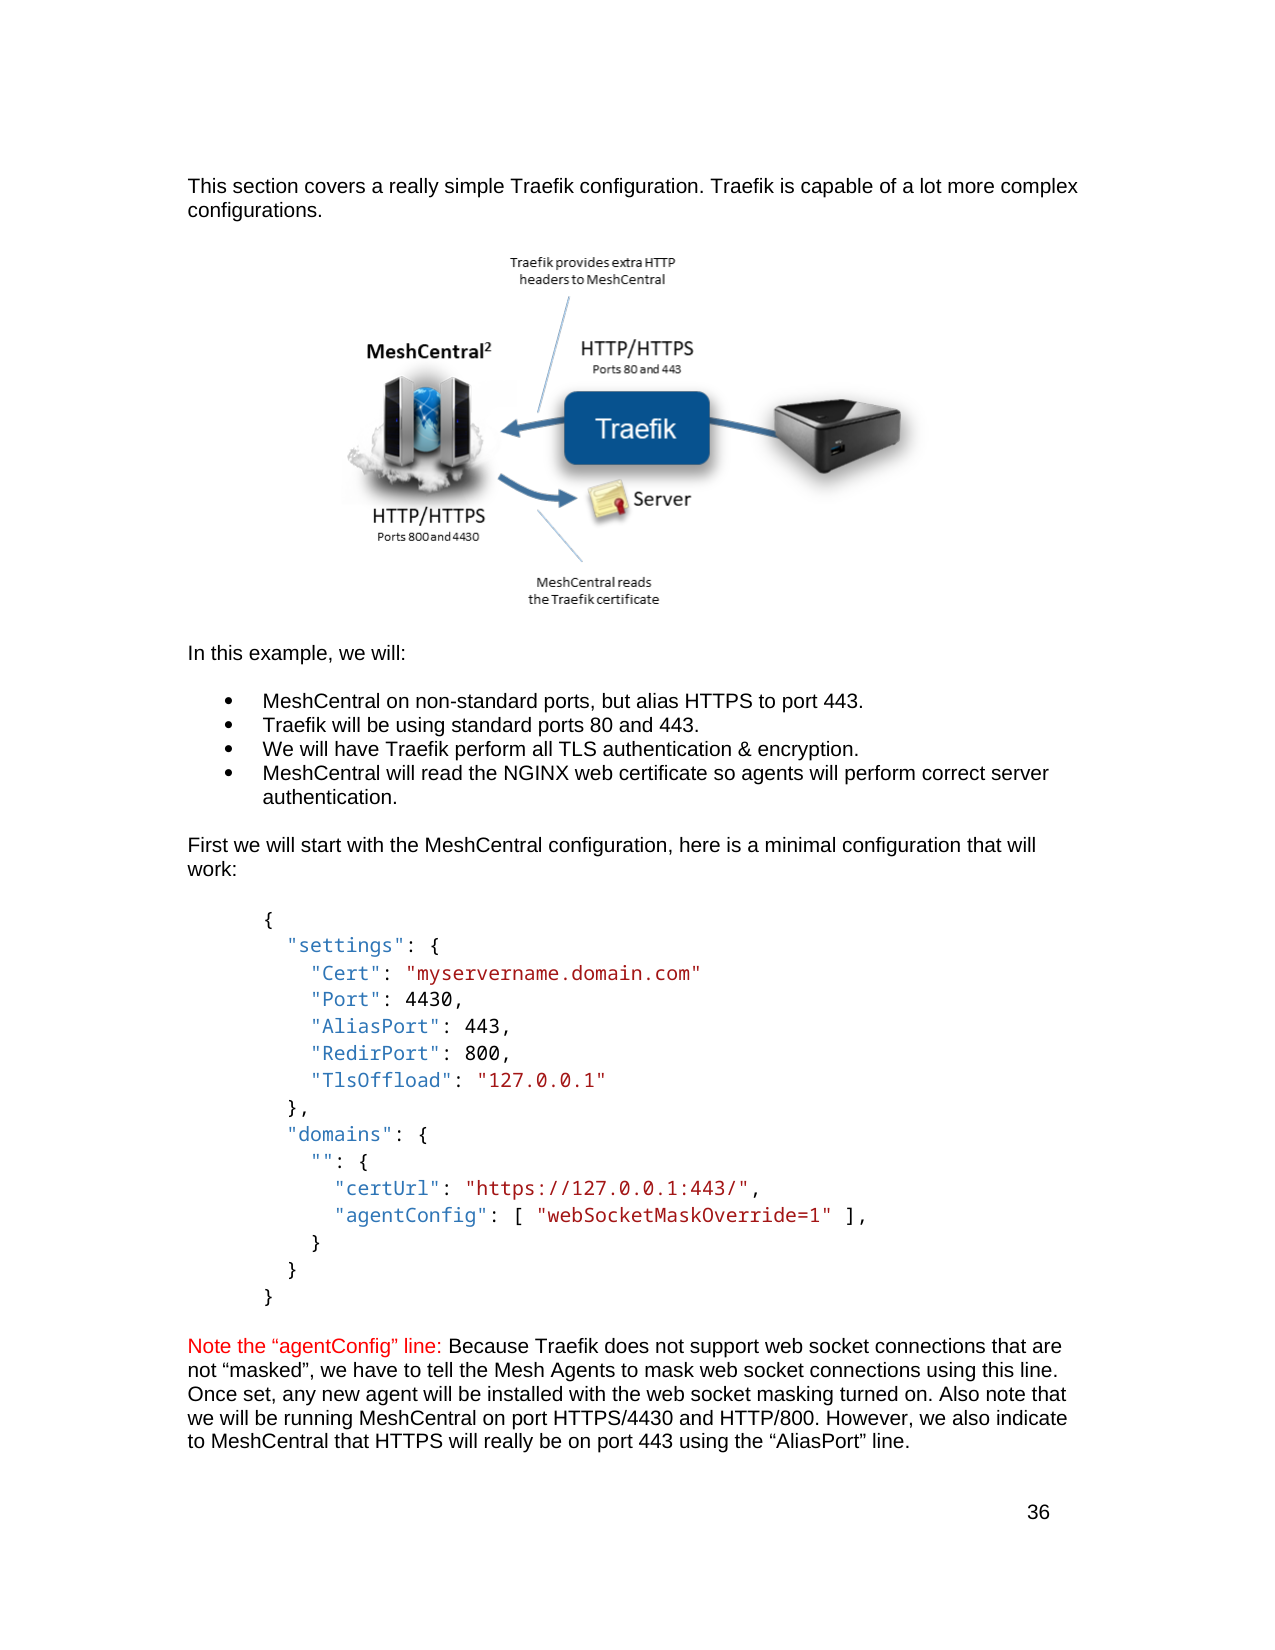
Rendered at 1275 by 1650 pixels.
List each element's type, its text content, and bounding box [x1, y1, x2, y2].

text { [262, 905, 1087, 932]
text Note the “agentConfig” line: Because Traefik does not support web socket connections that are not “masked”, we have to tell the Mesh Agents to mask web socket connections using this line. Once set, any new agent will be installed with the web socket masking turned on. Also note that we will be running MeshCentral on port HTTPS/4430 and HTTP/800. However, we also indicate to MeshCentral that HTTPS will really be on port 443 using the “AliasPort” line. [187, 1333, 1087, 1453]
text } [262, 1282, 1087, 1309]
text }, [262, 1094, 1087, 1121]
text "settings": { [262, 932, 1087, 959]
text In this example, we will: [187, 641, 1087, 665]
text First we will start with the MeshCentral configuration, here is a minimal configuration that will work: [187, 833, 1087, 881]
list We will have Traefik perform all TLS authentication & encryption. [225, 737, 1087, 761]
text "TlsOffload": "127.0.0.1" [262, 1067, 1087, 1094]
text } [262, 1256, 1087, 1282]
text "RedirPort": 800, [262, 1040, 1087, 1067]
text } [262, 1228, 1087, 1256]
text "domains": { [262, 1121, 1087, 1148]
text "Cert": "myservername.domain.com" [262, 959, 1087, 986]
list MeshCentral will read the NGINX web certificate so agents will perform correct server authentication. [225, 761, 1087, 809]
text "": { [262, 1148, 1087, 1174]
text "certUrl": "https://127.0.0.1:443/", [262, 1174, 1087, 1202]
text "agentConfig": [ "webSocketMaskOverride=1" ], [262, 1202, 1087, 1228]
text "AliasPort": 443, [262, 1013, 1087, 1040]
text "Port": 4430, [262, 986, 1087, 1013]
list Traefik will be using standard ports 80 and 443. [225, 713, 1087, 737]
text This section covers a really simple Traefik configuration. Traefik is capable of a lot more complex configurations. [187, 174, 1087, 222]
list MeshCentral on non-standard ports, but alias HTTPS to port 443. [225, 689, 1087, 713]
